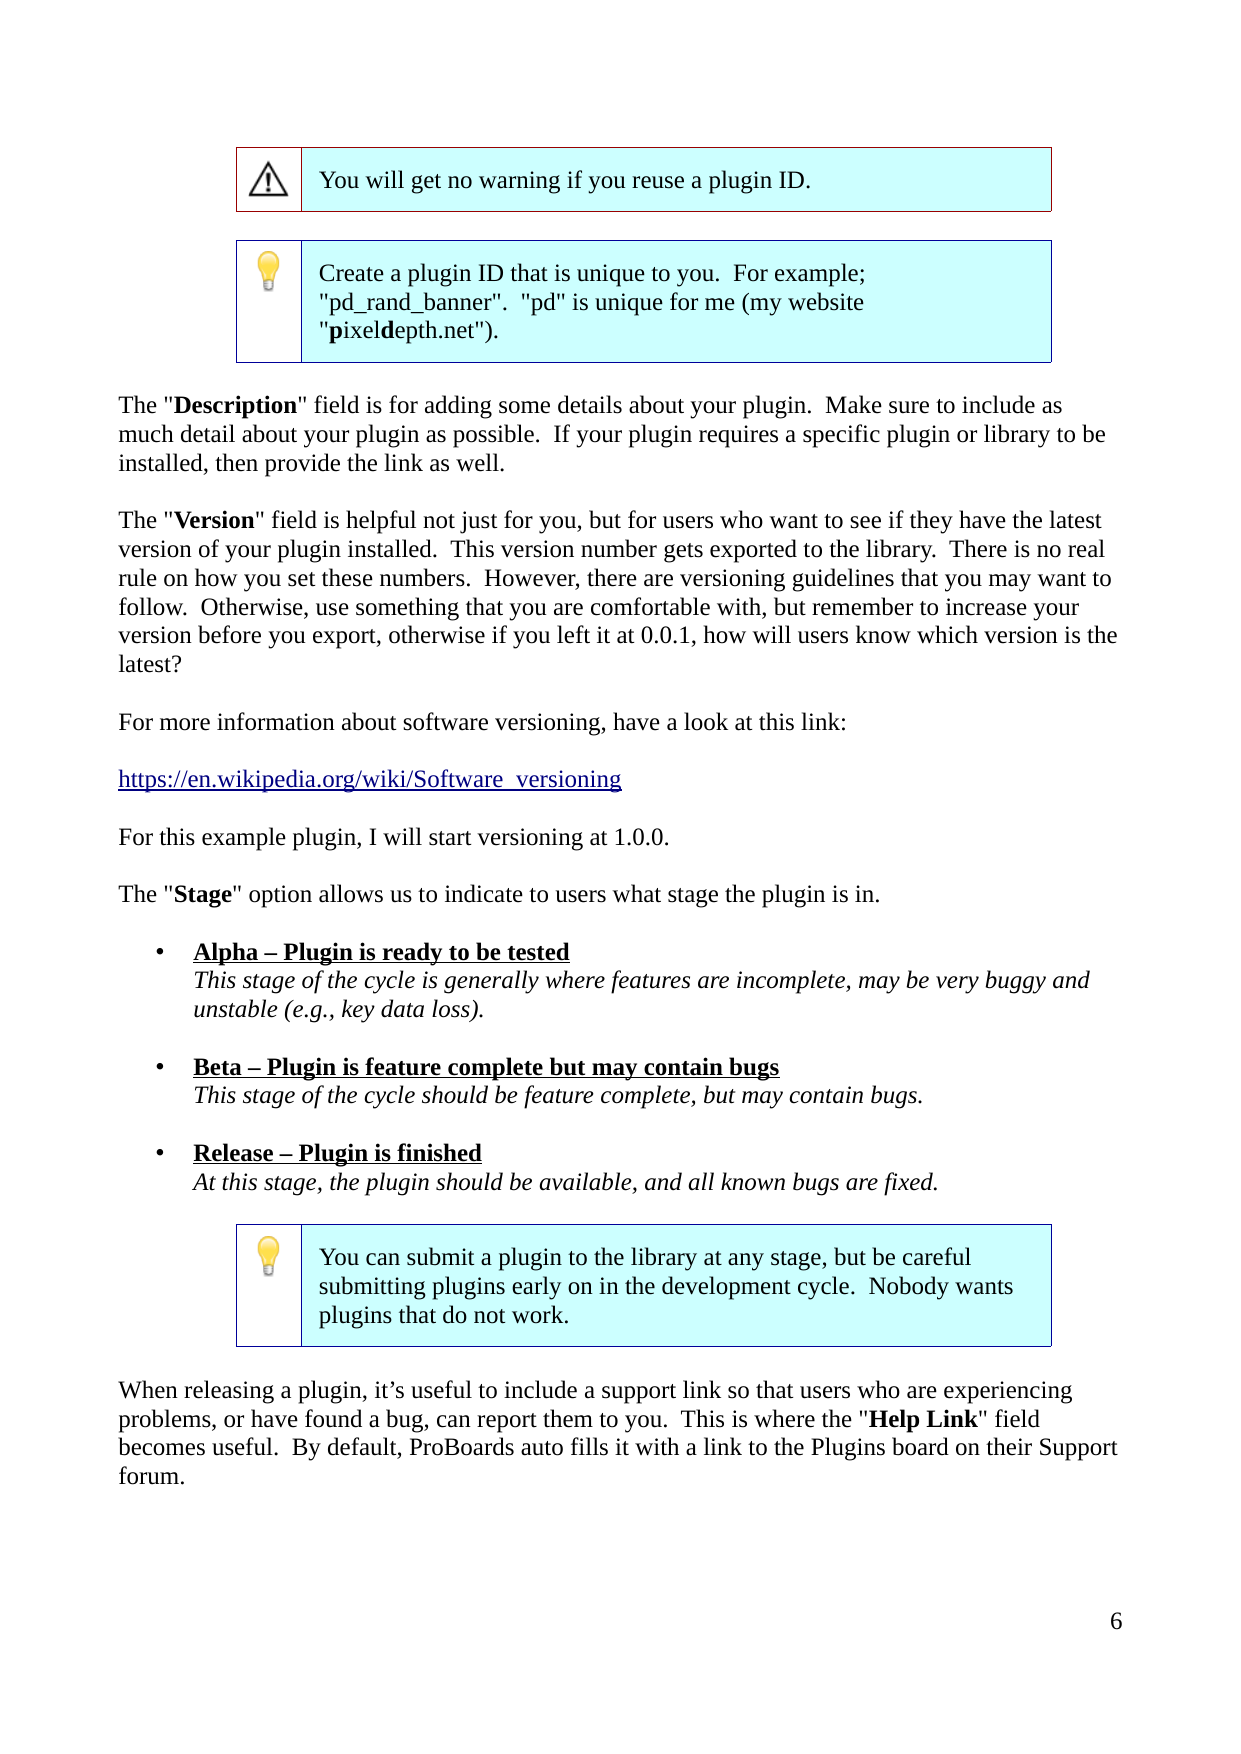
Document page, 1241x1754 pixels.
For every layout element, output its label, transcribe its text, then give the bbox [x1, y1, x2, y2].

picture [251, 251, 286, 292]
picture [248, 158, 289, 199]
table_header [237, 1225, 301, 1346]
text For more information about software versioning, have a look at this link: [118, 707, 1122, 736]
table_header [237, 148, 301, 211]
text https://en.wikipedia.org/wiki/Software_versioning [118, 764, 1122, 793]
list Release – Plugin is finished At this stage, the plugin should be available, and all known bugs are fixed. [156, 1138, 1122, 1196]
text The "Description" field is for adding some details about your plugin. Make sure to include as much detail about your plugin as possible. If your plugin requires a specific plugin or library to be installed, then provide the link as well. [118, 391, 1122, 477]
list Beta – Plugin is feature complete but may contain bugs This stage of the cycle should be feature complete, but may contain bugs. [156, 1052, 1122, 1138]
text When releasing a plugin, it’s useful to include a support link so that users who are experiencing problems, or have found a bug, can report them to you. This is where the "Help Link" field becomes useful. By default, ProBoards auto fills it with a link to the Plugins board on their Support forum. [118, 1375, 1122, 1490]
table_header Create a plugin ID that is unique to you. For example; "pd_rand_banner". "pd" is unique for me (my website "pixeldepth.net"). [302, 241, 1051, 362]
text The "Stage" option allows us to indicate to users what stage the plugin is in. [118, 879, 1122, 908]
table_header You will get no warning if you reuse a plugin ID. [302, 148, 1051, 211]
list Alpha – Plugin is ready to be tested This stage of the cycle is generally where features are incomplete, may be very buggy and unstable (e.g., key data loss). [156, 937, 1122, 1052]
text For this example plugin, I will start versioning at 1.0.0. [118, 822, 1122, 851]
picture [251, 1236, 286, 1277]
text The "Version" field is helpful not just for you, but for users who want to see if they have the latest version of your plugin installed. This version number gets exported to the library. There is no real rule on how you set these numbers. However, there are versioning guidelines that you may want to follow. Otherwise, use something that you are comfortable with, but remember to increase your version before you export, otherwise if you left it at 0.0.1, how will users know which version is the latest? [118, 506, 1122, 678]
table_header You can submit a plugin to the library at any stage, but be careful submitting plugins early on in the development cycle. Nobody wants plugins that do not work. [302, 1225, 1051, 1346]
table_header [237, 241, 301, 362]
